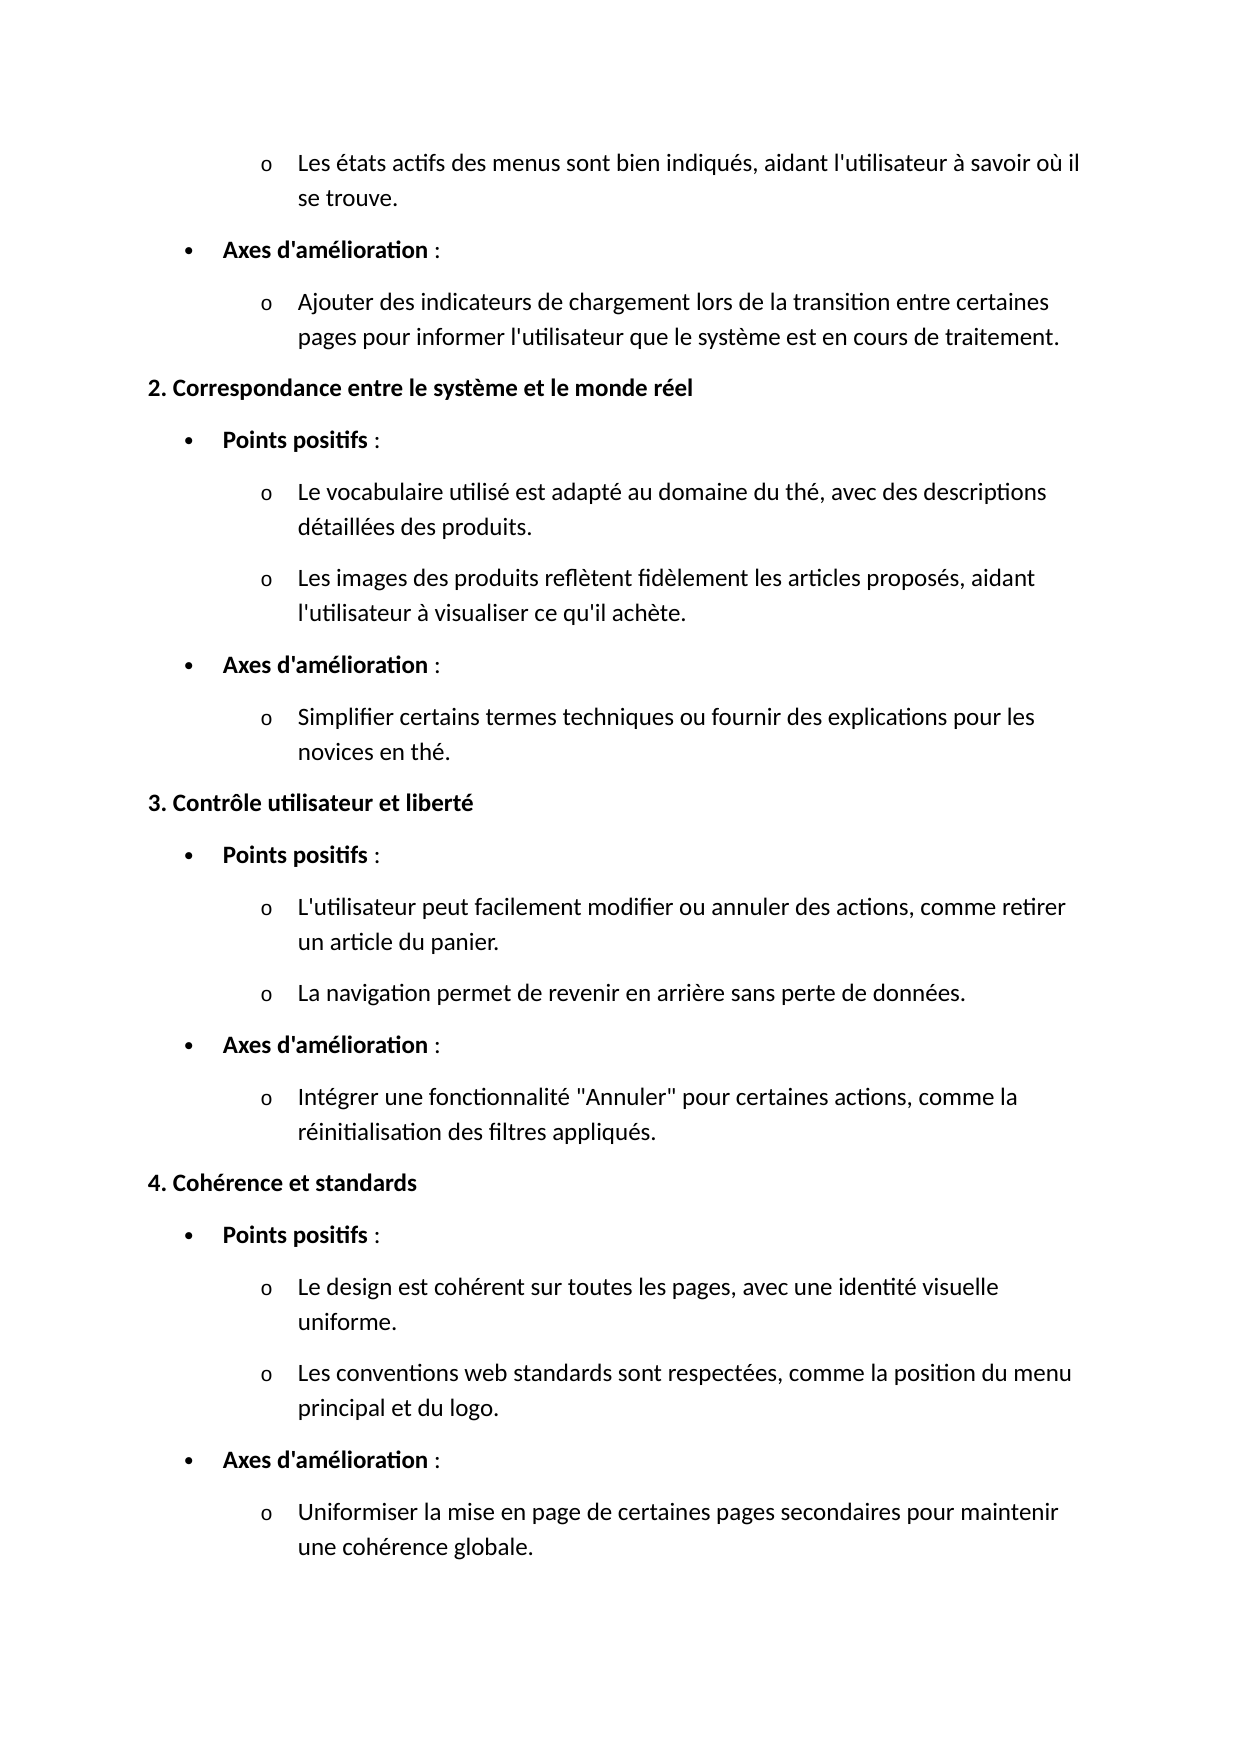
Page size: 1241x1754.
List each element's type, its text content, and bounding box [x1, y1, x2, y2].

list Axes d'amélioration : [185, 649, 1093, 680]
list Les conventions web standards sont respectées, comme la position du menu principal et du logo.​ [260, 1358, 1093, 1423]
text 2. Correspondance entre le système et le monde réel [148, 373, 1093, 403]
list Axes d'amélioration : [185, 1444, 1093, 1475]
list Le vocabulaire utilisé est adapté au domaine du thé, avec des descriptions détaillées des produits.​ [260, 476, 1093, 541]
list Points positifs : [185, 839, 1093, 870]
list Uniformiser la mise en page de certaines pages secondaires pour maintenir une cohérence globale.​ [260, 1496, 1093, 1561]
text 3. Contrôle utilisateur et liberté [148, 788, 1093, 818]
list Axes d'amélioration : [185, 234, 1093, 265]
list La navigation permet de revenir en arrière sans perte de données.​ [260, 978, 1093, 1008]
list Les états actifs des menus sont bien indiqués, aidant l'utilisateur à savoir où il se trouve.​ [260, 148, 1093, 213]
list Axes d'amélioration : [185, 1029, 1093, 1060]
list Le design est cohérent sur toutes les pages, avec une identité visuelle uniforme.​ [260, 1271, 1093, 1336]
list Les images des produits reflètent fidèlement les articles proposés, aidant l'utilisateur à visualiser ce qu'il achète.​ [260, 563, 1093, 628]
list Points positifs : [185, 424, 1093, 455]
text 4. Cohérence et standards [148, 1168, 1093, 1198]
list Points positifs : [185, 1219, 1093, 1250]
list Intégrer une fonctionnalité "Annuler" pour certaines actions, comme la réinitialisation des filtres appliqués.​ [260, 1081, 1093, 1146]
list Ajouter des indicateurs de chargement lors de la transition entre certaines pages pour informer l'utilisateur que le système est en cours de traitement.​ [260, 286, 1093, 351]
list Simplifier certains termes techniques ou fournir des explications pour les novices en thé.​ [260, 701, 1093, 766]
list L'utilisateur peut facilement modifier ou annuler des actions, comme retirer un article du panier.​ [260, 891, 1093, 956]
